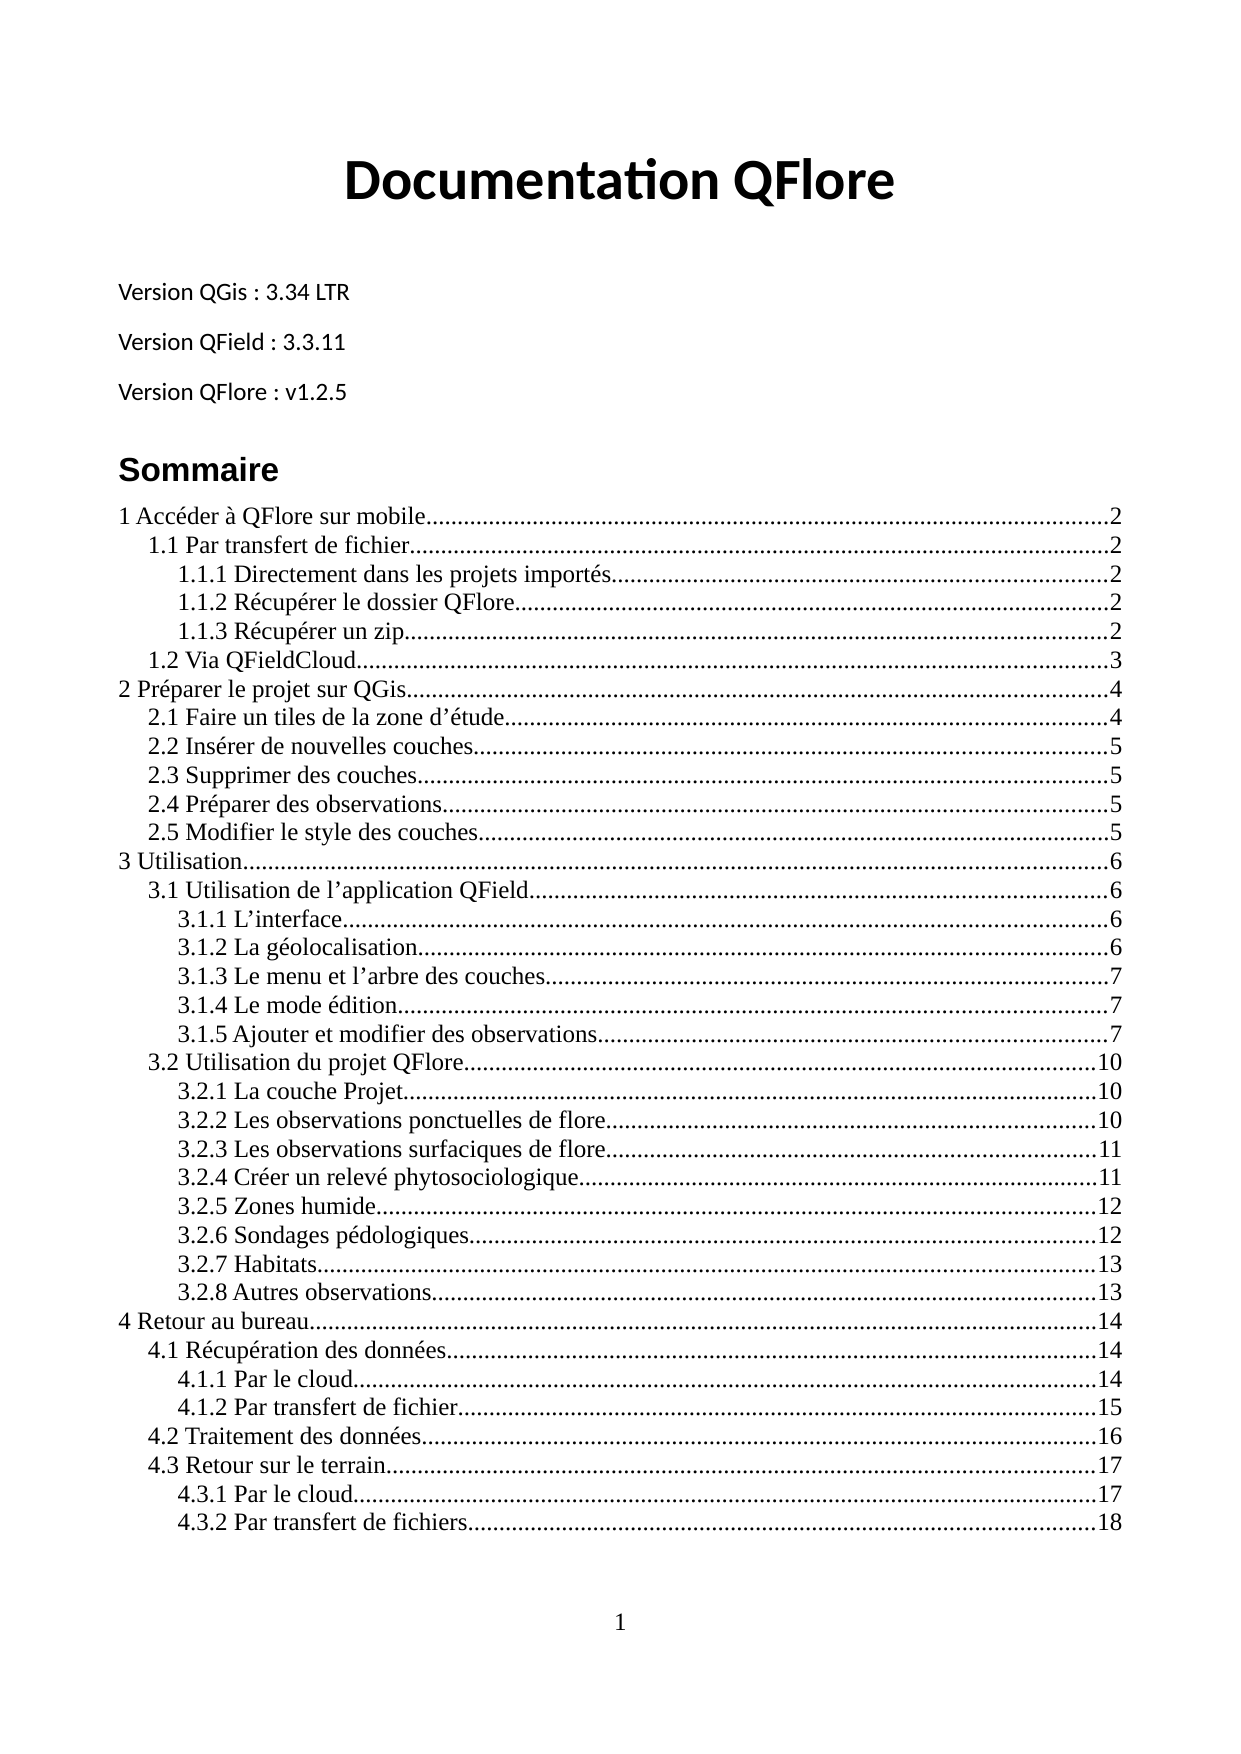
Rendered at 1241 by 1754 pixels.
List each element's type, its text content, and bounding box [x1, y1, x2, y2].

text 4.3.1 Par le cloud 17 [177, 1479, 1122, 1507]
text 2.5 Modifier le style des couches 5 [148, 817, 1122, 846]
text 4.3 Retour sur le terrain 17 [148, 1450, 1122, 1479]
text 4.2 Traitement des données 16 [148, 1421, 1122, 1450]
text 2.1 Faire un tiles de la zone d’étude 4 [148, 702, 1122, 731]
text Version QGis : 3.34 LTR [118, 276, 1122, 307]
text 3.2.4 Créer un relevé phytosociologique 11 [177, 1162, 1122, 1191]
text 1.1 Par transfert de fichier 2 [148, 530, 1122, 559]
text 1 Accéder à QFlore sur mobile 2 [118, 501, 1122, 530]
text 1.1.3 Récupérer un zip 2 [177, 616, 1122, 645]
text 1.1.2 Récupérer le dossier QFlore 2 [177, 587, 1122, 616]
text 1.1.1 Directement dans les projets importés 2 [177, 559, 1122, 587]
text 3.1.4 Le mode édition 7 [177, 990, 1122, 1019]
text 3.1.2 La géolocalisation 6 [177, 932, 1122, 961]
text 4.1.2 Par transfert de fichier 15 [177, 1392, 1122, 1421]
text 3.2.5 Zones humide 12 [177, 1191, 1122, 1220]
subtitle Sommaire [118, 450, 1122, 489]
text 2.4 Préparer des observations 5 [148, 789, 1122, 817]
text 4.3.2 Par transfert de fichiers 18 [177, 1507, 1122, 1536]
text 3.1.1 L’interface 6 [177, 904, 1122, 932]
text Version QField : 3.3.11 [118, 326, 1122, 357]
text 3.2.7 Habitats 13 [177, 1249, 1122, 1277]
text 3.1 Utilisation de l’application QField 6 [148, 875, 1122, 904]
text 4 Retour au bureau 14 [118, 1306, 1122, 1335]
text 3.2.8 Autres observations 13 [177, 1277, 1122, 1306]
text 3 Utilisation 6 [118, 846, 1122, 875]
text 3.1.3 Le menu et l’arbre des couches 7 [177, 961, 1122, 990]
text 3.2 Utilisation du projet QFlore 10 [148, 1047, 1122, 1076]
text 3.2.3 Les observations surfaciques de flore 11 [177, 1134, 1122, 1162]
text 3.2.1 La couche Projet 10 [177, 1076, 1122, 1105]
title Documentation QFlore [118, 143, 1122, 214]
text 2.3 Supprimer des couches 5 [148, 760, 1122, 789]
text 1.2 Via QFieldCloud 3 [148, 645, 1122, 674]
text 2.2 Insérer de nouvelles couches 5 [148, 731, 1122, 760]
text 3.2.2 Les observations ponctuelles de flore 10 [177, 1105, 1122, 1134]
text 4.1.1 Par le cloud 14 [177, 1364, 1122, 1392]
text 4.1 Récupération des données 14 [148, 1335, 1122, 1364]
text Version QFlore : v1.2.5 [118, 376, 1122, 406]
text 3.2.6 Sondages pédologiques 12 [177, 1220, 1122, 1249]
text 3.1.5 Ajouter et modifier des observations 7 [177, 1019, 1122, 1047]
text 2 Préparer le projet sur QGis 4 [118, 674, 1122, 702]
